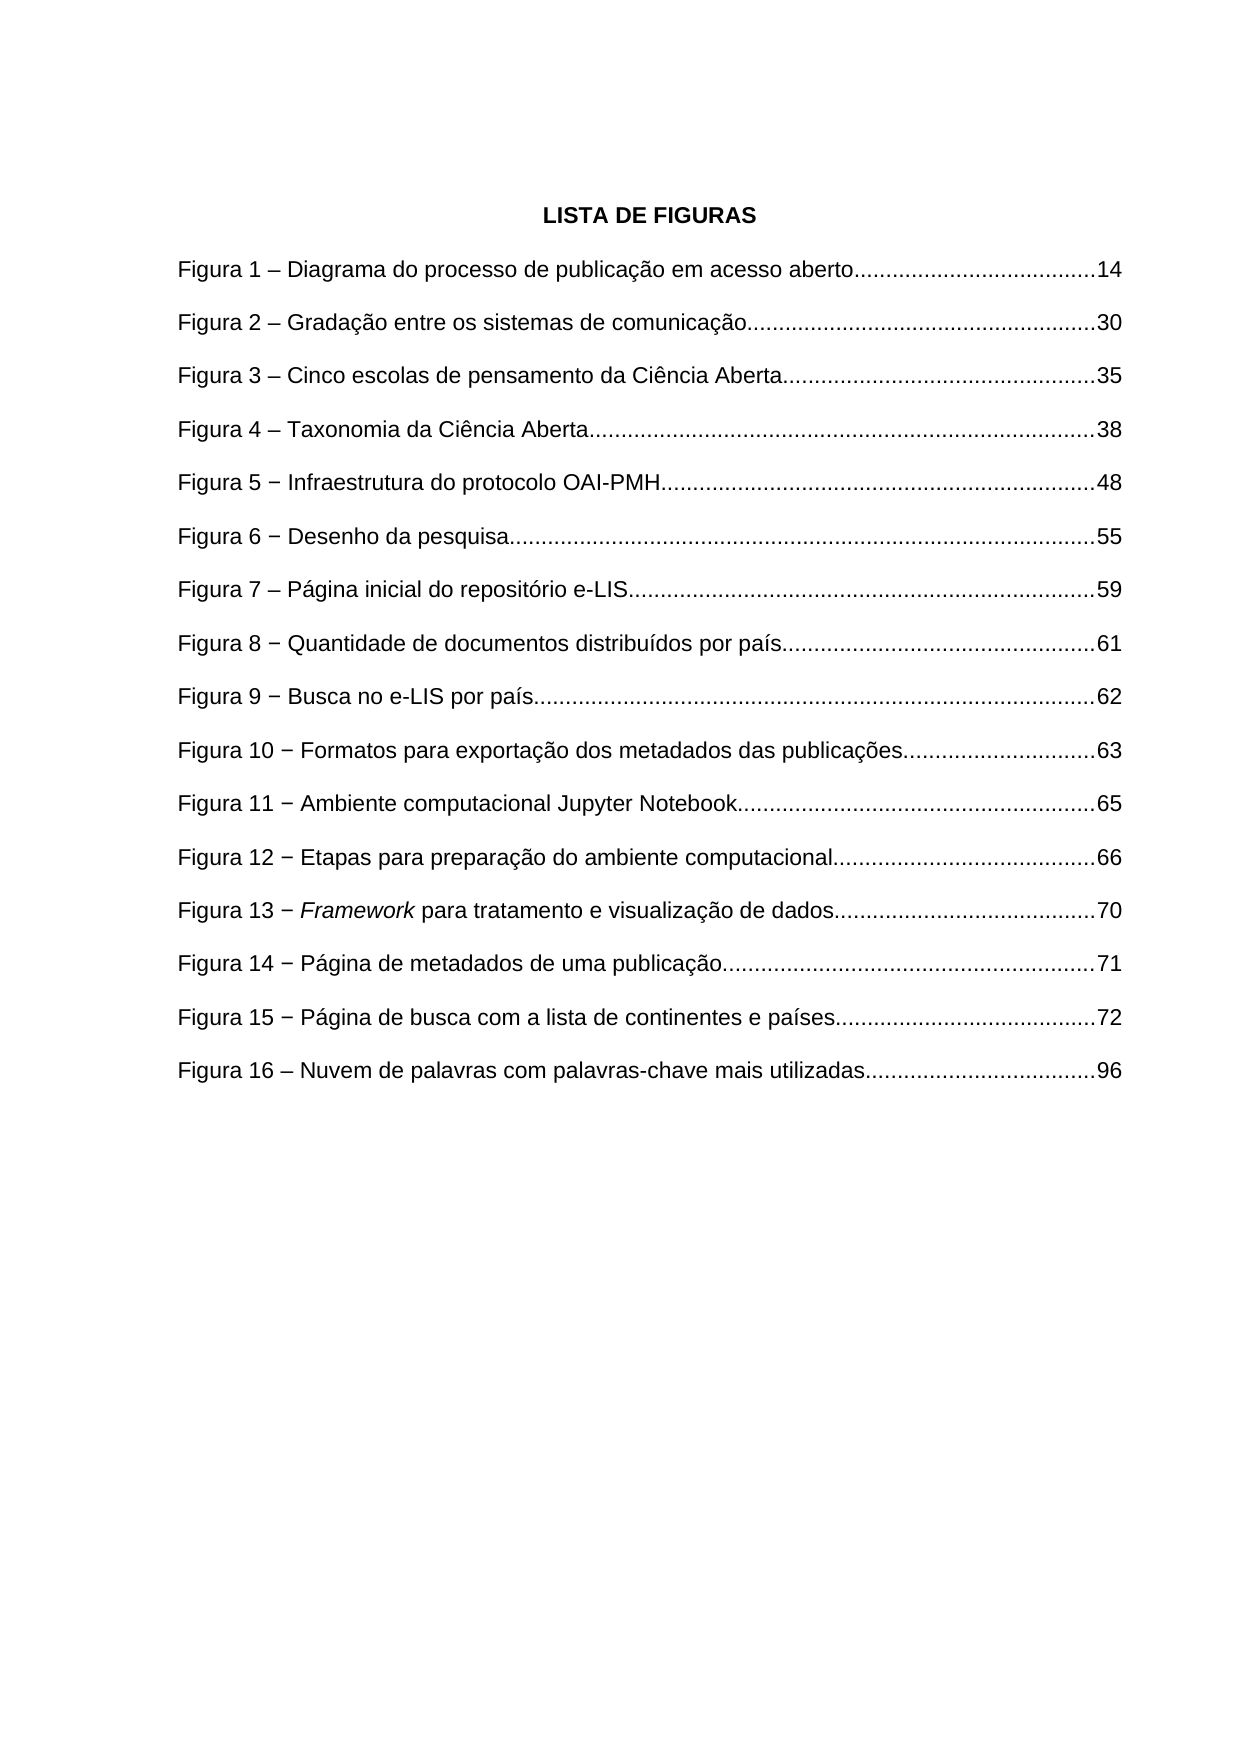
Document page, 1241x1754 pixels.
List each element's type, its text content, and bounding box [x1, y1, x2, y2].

text Figura 11 − Ambiente computacional Jupyter Notebook 65 [177, 790, 1122, 816]
text Figura 5 − Infraestrutura do protocolo OAI-PMH 48 [177, 469, 1122, 496]
text Figura 12 − Etapas para preparação do ambiente computacional 66 [177, 843, 1122, 870]
text Figura 4 – Taxonomia da Ciência Aberta 38 [177, 416, 1122, 442]
text Figura 2 – Gradação entre os sistemas de comunicação 30 [177, 309, 1122, 335]
text Figura 6 − Desenho da pesquisa 55 [177, 523, 1122, 549]
text Figura 1 – Diagrama do processo de publicação em acesso aberto 14 [177, 256, 1122, 282]
text Figura 8 − Quantidade de documentos distribuídos por país 61 [177, 630, 1122, 656]
subtitle LISTA DE FIGURAS [177, 202, 1122, 228]
text Figura 10 − Formatos para exportação dos metadados das publicações 63 [177, 737, 1122, 763]
text Figura 13 − Framework para tratamento e visualização de dados 70 [177, 897, 1122, 923]
text Figura 14 − Página de metadados de uma publicação 71 [177, 950, 1122, 977]
text Figura 3 – Cinco escolas de pensamento da Ciência Aberta 35 [177, 362, 1122, 389]
text Figura 15 − Página de busca com a lista de continentes e países 72 [177, 1004, 1122, 1030]
text Figura 7 – Página inicial do repositório e-LIS 59 [177, 576, 1122, 603]
text Figura 16 – Nuvem de palavras com palavras-chave mais utilizadas 96 [177, 1057, 1122, 1083]
text Figura 9 − Busca no e-LIS por país 62 [177, 683, 1122, 709]
